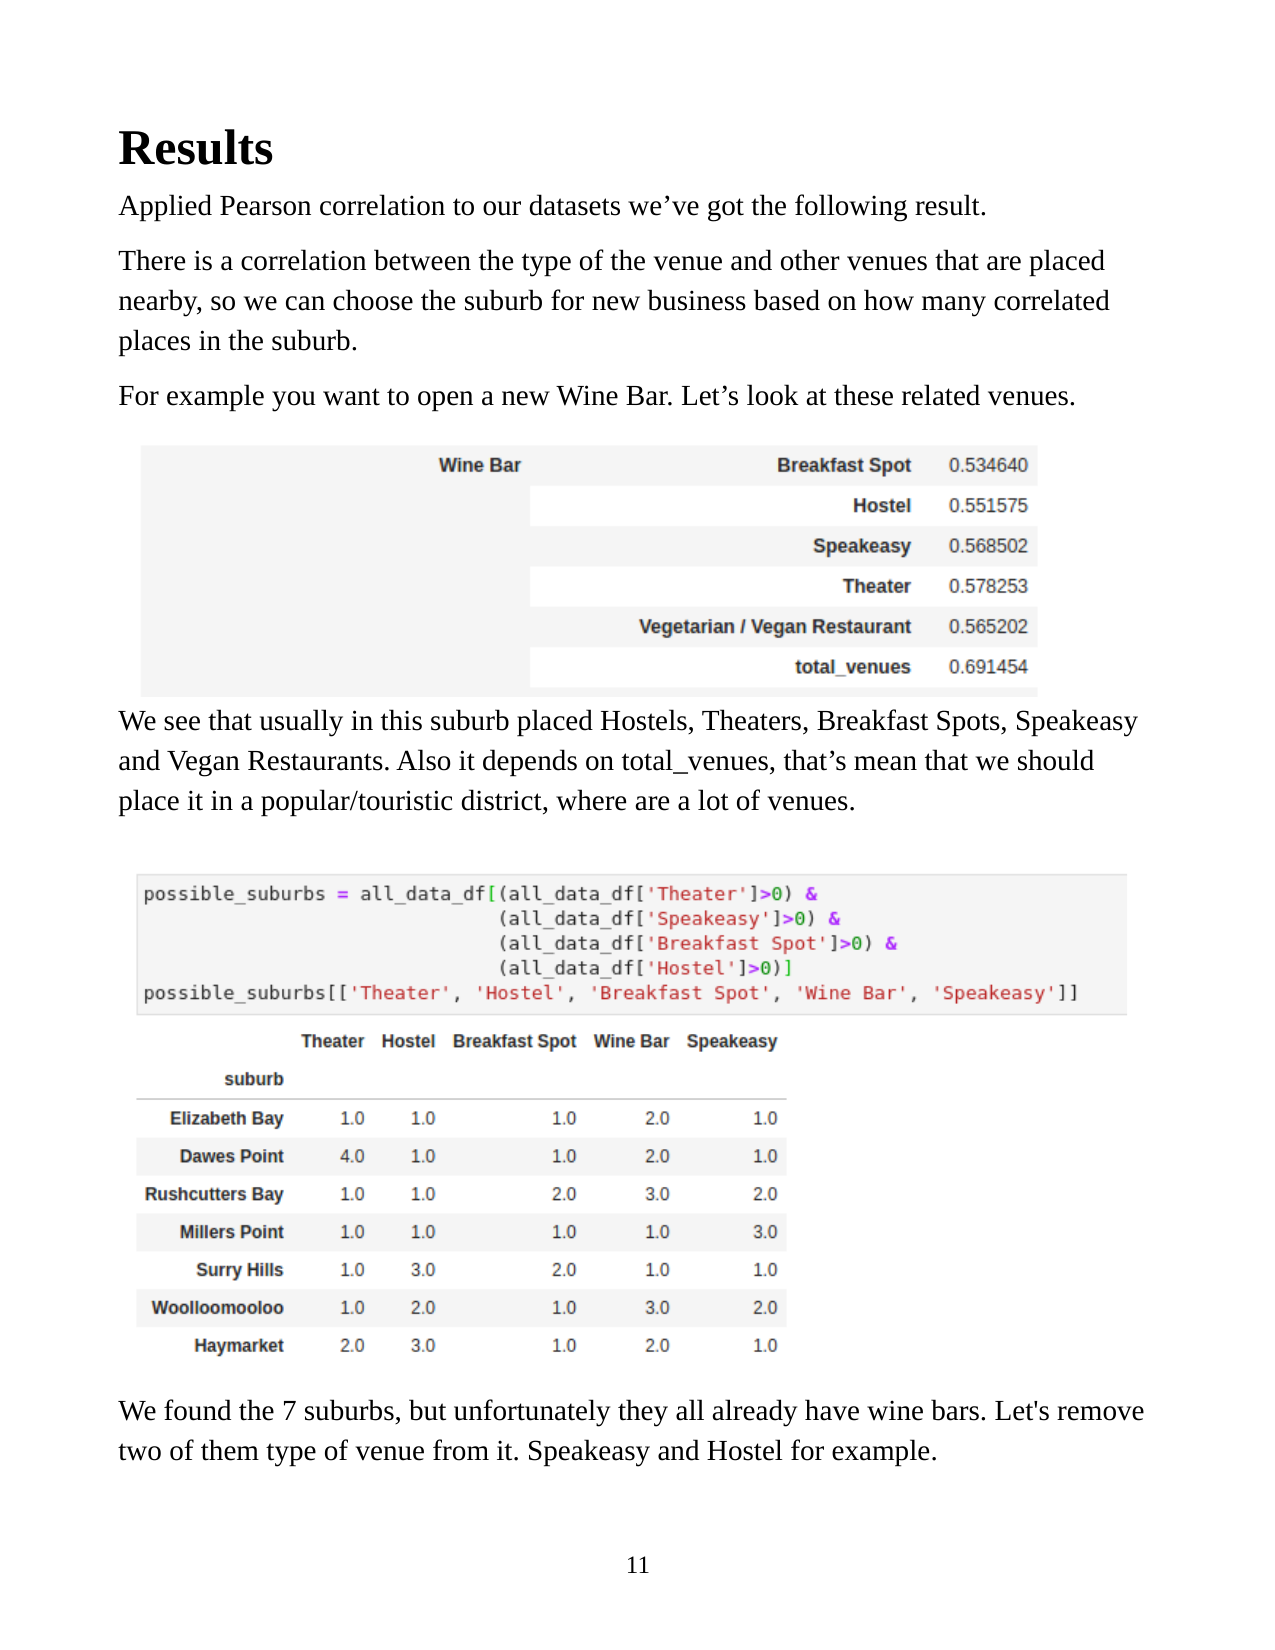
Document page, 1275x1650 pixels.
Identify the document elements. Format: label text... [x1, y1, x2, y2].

text We see that usually in this suburb placed Hostels, Theaters, Breakfast Spots, Speakeasy and Vegan Restaurants. Also it depends on total_venues, that’s mean that we should place it in a popular/touristic district, where are a lot of venues. [118, 433, 1157, 817]
picture [126, 864, 1128, 1387]
text Applied Pearson correlation to our datasets we’ve got the following result. [118, 188, 1157, 222]
text For example you want to open a new Wine Bar. Let’s look at these related venues. [118, 378, 1157, 412]
text There is a correlation between the type of the venue and other venues that are placed nearby, so we can choose the suburb for new business based on how many correlated places in the suburb. [118, 243, 1157, 357]
text We found the 7 suburbs, but unfortunately they all already have wine bars. Let's remove two of them type of venue from it. Speakeasy and Hostel for example. [118, 838, 1157, 1467]
subtitle Results [118, 118, 1157, 176]
picture [108, 439, 1135, 697]
